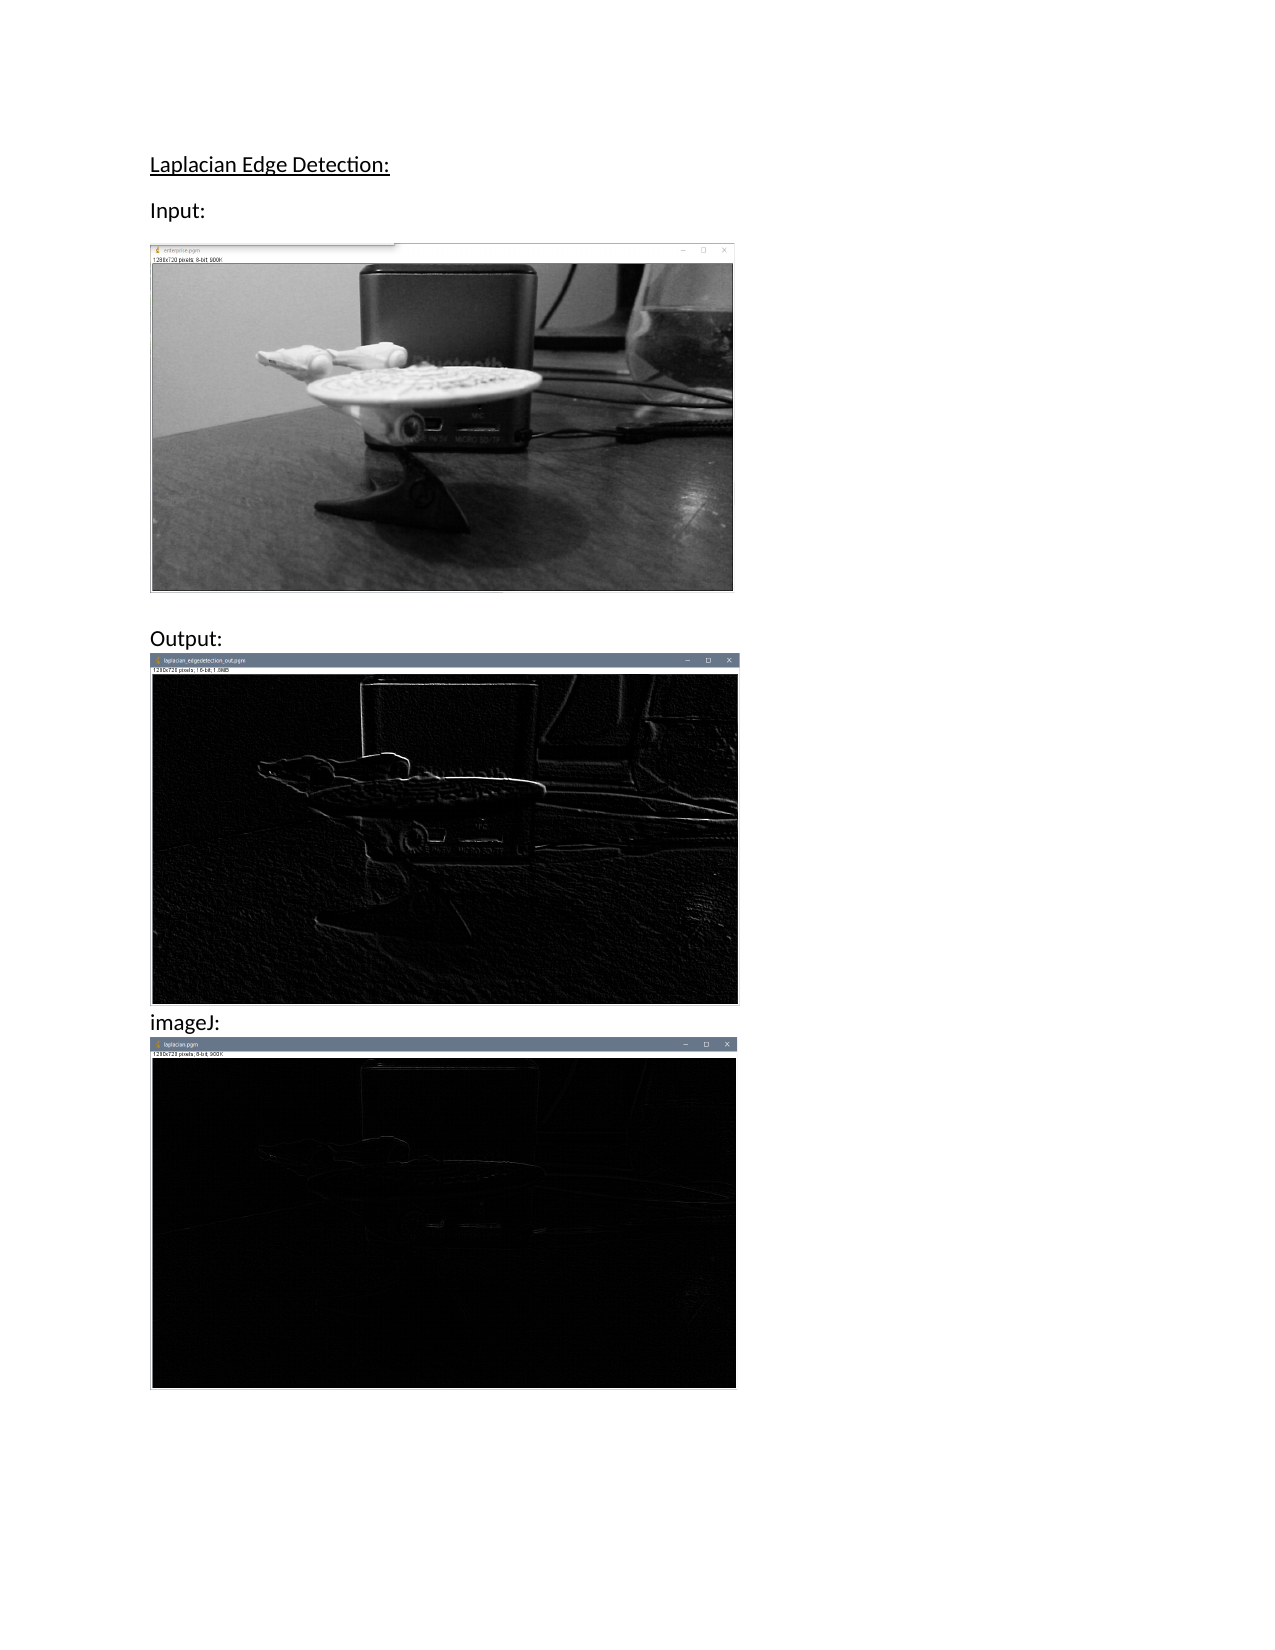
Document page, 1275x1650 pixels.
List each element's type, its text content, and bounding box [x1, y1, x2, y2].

text Input: [150, 197, 1125, 224]
text Output: imageJ: [150, 243, 1125, 1389]
text Laplacian Edge Detection: [150, 150, 1125, 178]
